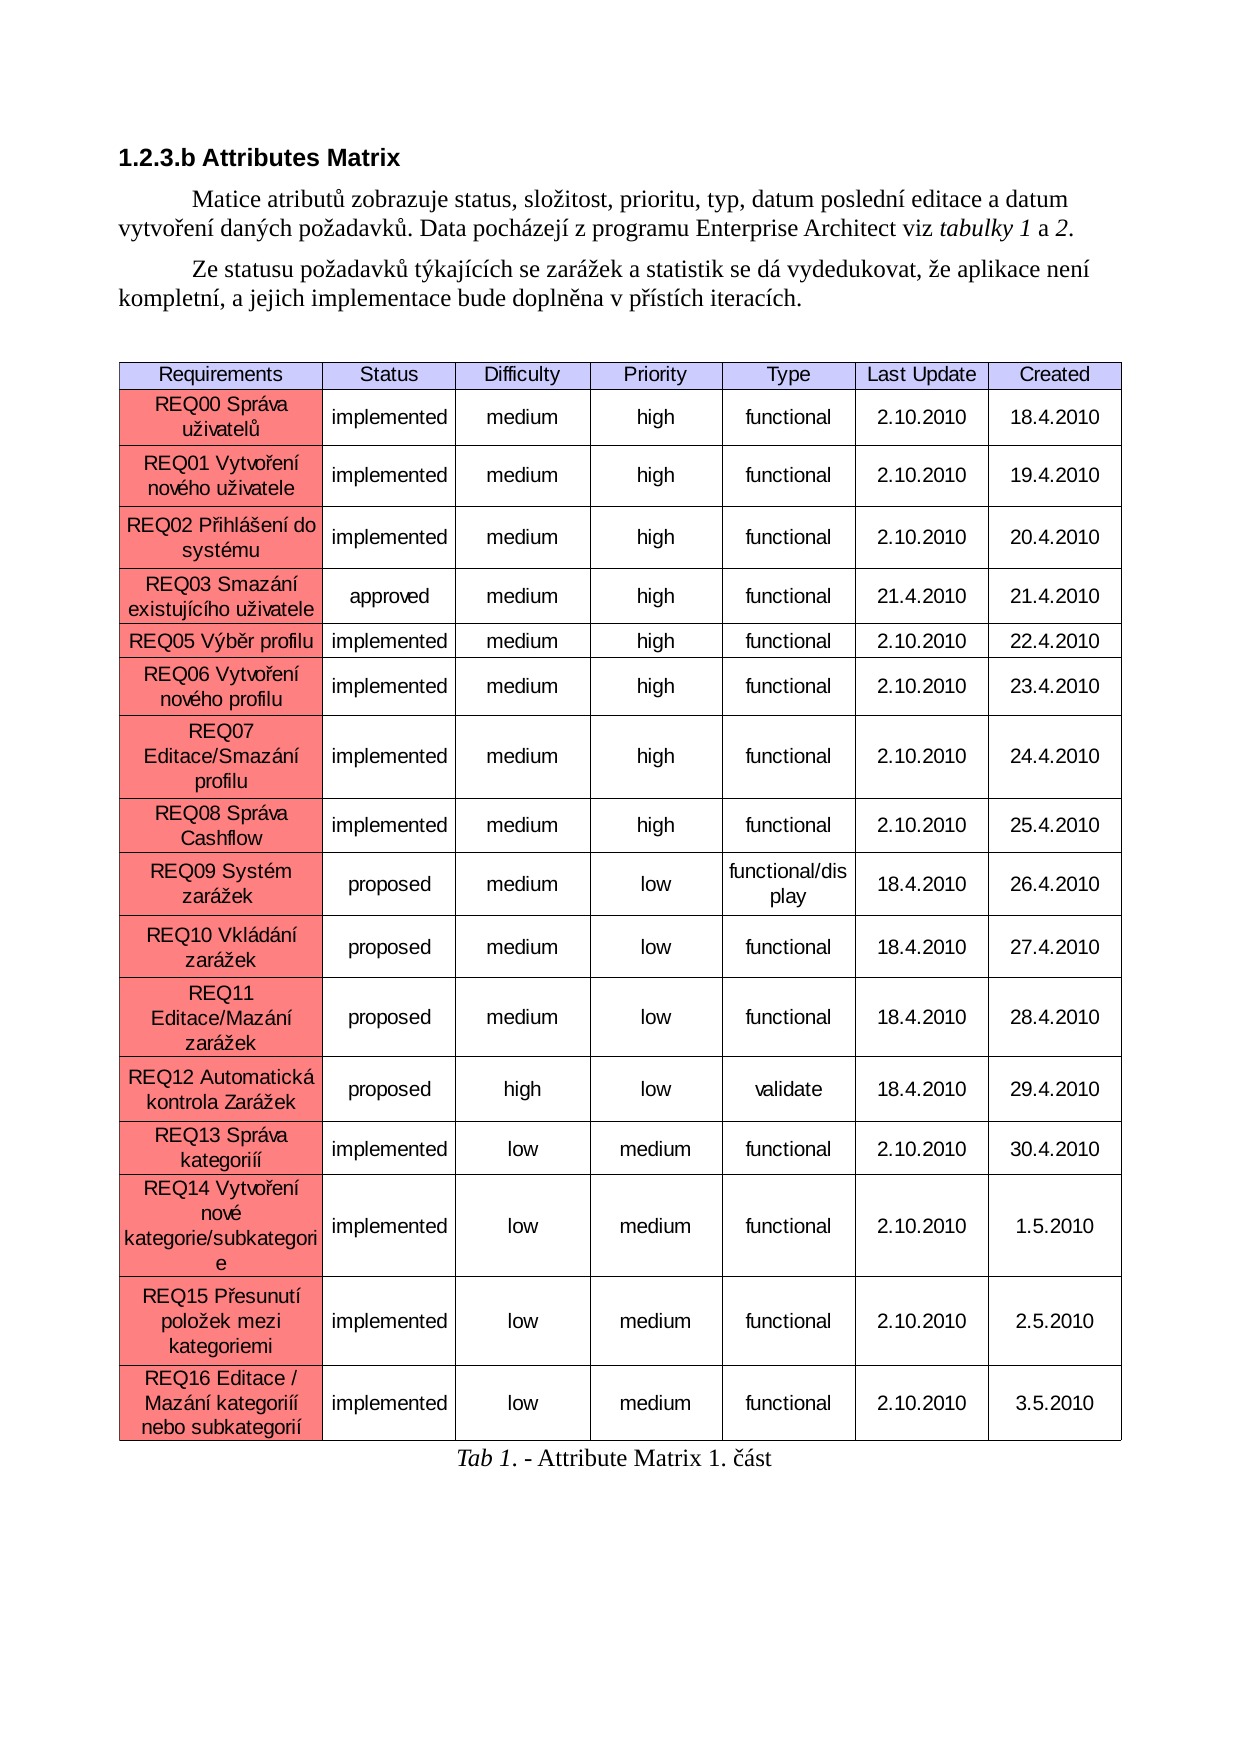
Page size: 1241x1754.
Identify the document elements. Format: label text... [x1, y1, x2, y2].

subtitle 1.2.3.b Attributes Matrix [118, 143, 1122, 172]
text Tab 1. - Attribute Matrix 1. část [118, 359, 1122, 1471]
text Matice atributů zobrazuje status, složitost, prioritu, typ, datum poslední editace a datum vytvoření daných požadavků. Data pocházejí z programu Enterprise Architect viz tabulky 1 a 2. [118, 184, 1122, 242]
text Ze statusu požadavků týkajících se zarážek a statistik se dá vydedukovat, že aplikace není kompletní, a jejich implementace bude doplněna v přístích iteracích. [118, 254, 1122, 341]
